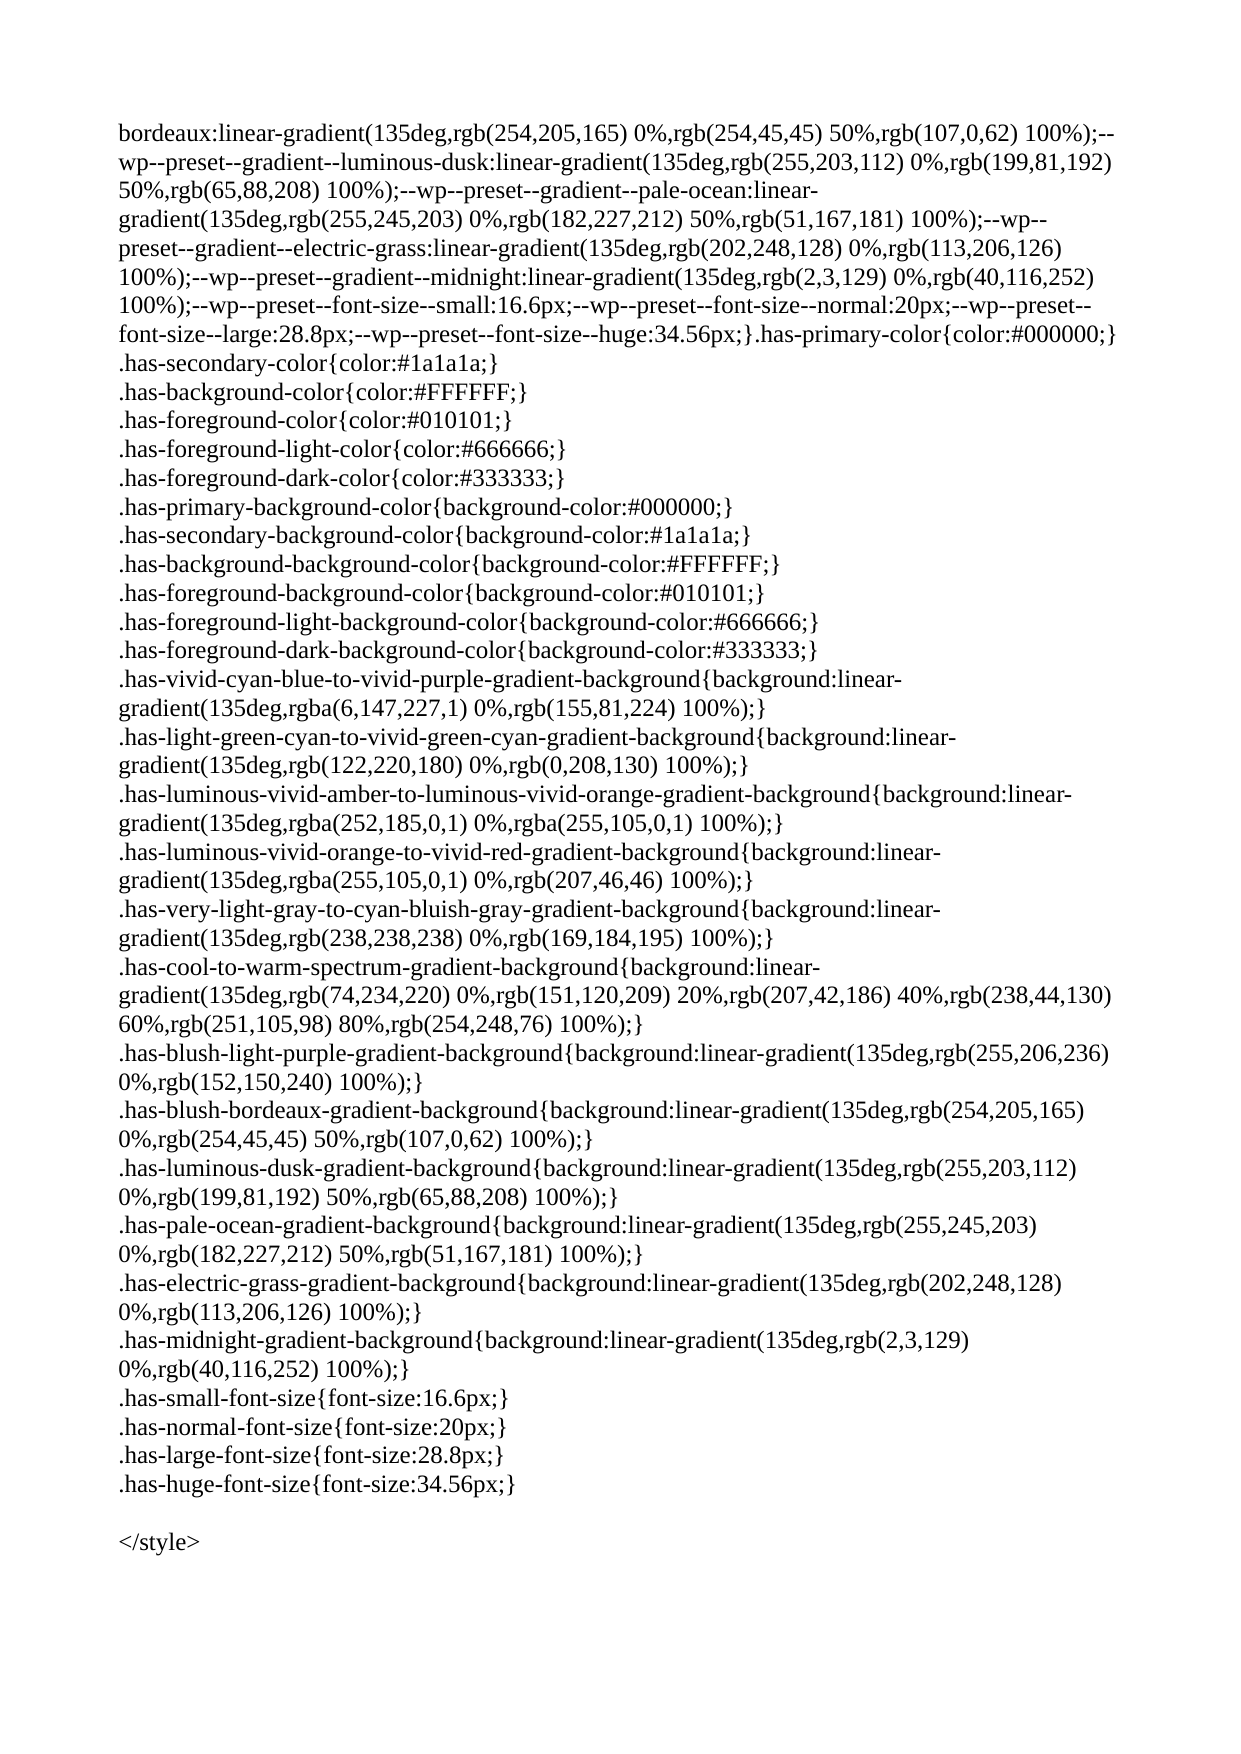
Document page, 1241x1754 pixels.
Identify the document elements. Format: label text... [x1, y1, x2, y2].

text .has-very-light-gray-to-cyan-bluish-gray-gradient-background{background:linear-gradient(135deg,rgb(238,238,238) 0%,rgb(169,184,195) 100%);} [118, 894, 1122, 952]
text .has-foreground-background-color{background-color:#010101;} [118, 578, 1122, 607]
text .has-foreground-light-color{color:#666666;} [118, 434, 1122, 463]
text .has-luminous-dusk-gradient-background{background:linear-gradient(135deg,rgb(255,203,112) 0%,rgb(199,81,192) 50%,rgb(65,88,208) 100%);} [118, 1153, 1122, 1211]
text .has-secondary-background-color{background-color:#1a1a1a;} [118, 521, 1122, 549]
text .has-pale-ocean-gradient-background{background:linear-gradient(135deg,rgb(255,245,203) 0%,rgb(182,227,212) 50%,rgb(51,167,181) 100%);} [118, 1211, 1122, 1268]
text .has-secondary-color{color:#1a1a1a;} [118, 348, 1122, 377]
text .has-large-font-size{font-size:28.8px;} [118, 1441, 1122, 1469]
text .has-foreground-color{color:#010101;} [118, 406, 1122, 434]
text .has-small-font-size{font-size:16.6px;} [118, 1383, 1122, 1412]
text .has-foreground-light-background-color{background-color:#666666;} [118, 607, 1122, 636]
text </style> [118, 1527, 1122, 1556]
text .has-background-color{color:#FFFFFF;} [118, 377, 1122, 406]
text .has-foreground-dark-background-color{background-color:#333333;} [118, 636, 1122, 664]
text .has-normal-font-size{font-size:20px;} [118, 1412, 1122, 1441]
text .has-luminous-vivid-amber-to-luminous-vivid-orange-gradient-background{background:linear-gradient(135deg,rgba(252,185,0,1) 0%,rgba(255,105,0,1) 100%);} [118, 779, 1122, 837]
text .has-luminous-vivid-orange-to-vivid-red-gradient-background{background:linear-gradient(135deg,rgba(255,105,0,1) 0%,rgb(207,46,46) 100%);} [118, 837, 1122, 894]
text .has-electric-grass-gradient-background{background:linear-gradient(135deg,rgb(202,248,128) 0%,rgb(113,206,126) 100%);} [118, 1268, 1122, 1326]
text .has-primary-background-color{background-color:#000000;} [118, 492, 1122, 521]
text .has-huge-font-size{font-size:34.56px;} [118, 1469, 1122, 1498]
text .has-light-green-cyan-to-vivid-green-cyan-gradient-background{background:linear-gradient(135deg,rgb(122,220,180) 0%,rgb(0,208,130) 100%);} [118, 722, 1122, 779]
text .has-background-background-color{background-color:#FFFFFF;} [118, 549, 1122, 578]
text .has-cool-to-warm-spectrum-gradient-background{background:linear-gradient(135deg,rgb(74,234,220) 0%,rgb(151,120,209) 20%,rgb(207,42,186) 40%,rgb(238,44,130) 60%,rgb(251,105,98) 80%,rgb(254,248,76) 100%);} [118, 952, 1122, 1038]
text .has-blush-bordeaux-gradient-background{background:linear-gradient(135deg,rgb(254,205,165) 0%,rgb(254,45,45) 50%,rgb(107,0,62) 100%);} [118, 1096, 1122, 1153]
text .has-blush-light-purple-gradient-background{background:linear-gradient(135deg,rgb(255,206,236) 0%,rgb(152,150,240) 100%);} [118, 1038, 1122, 1096]
text .has-vivid-cyan-blue-to-vivid-purple-gradient-background{background:linear-gradient(135deg,rgba(6,147,227,1) 0%,rgb(155,81,224) 100%);} [118, 664, 1122, 722]
text .has-foreground-dark-color{color:#333333;} [118, 463, 1122, 492]
text bordeaux:linear-gradient(135deg,rgb(254,205,165) 0%,rgb(254,45,45) 50%,rgb(107,0,62) 100%);--wp--preset--gradient--luminous-dusk:linear-gradient(135deg,rgb(255,203,112) 0%,rgb(199,81,192) 50%,rgb(65,88,208) 100%);--wp--preset--gradient--pale-ocean:linear-gradient(135deg,rgb(255,245,203) 0%,rgb(182,227,212) 50%,rgb(51,167,181) 100%);--wp--preset--gradient--electric-grass:linear-gradient(135deg,rgb(202,248,128) 0%,rgb(113,206,126) 100%);--wp--preset--gradient--midnight:linear-gradient(135deg,rgb(2,3,129) 0%,rgb(40,116,252) 100%);--wp--preset--font-size--small:16.6px;--wp--preset--font-size--normal:20px;--wp--preset--font-size--large:28.8px;--wp--preset--font-size--huge:34.56px;}.has-primary-color{color:#000000;} [118, 118, 1122, 348]
text .has-midnight-gradient-background{background:linear-gradient(135deg,rgb(2,3,129) 0%,rgb(40,116,252) 100%);} [118, 1326, 1122, 1383]
